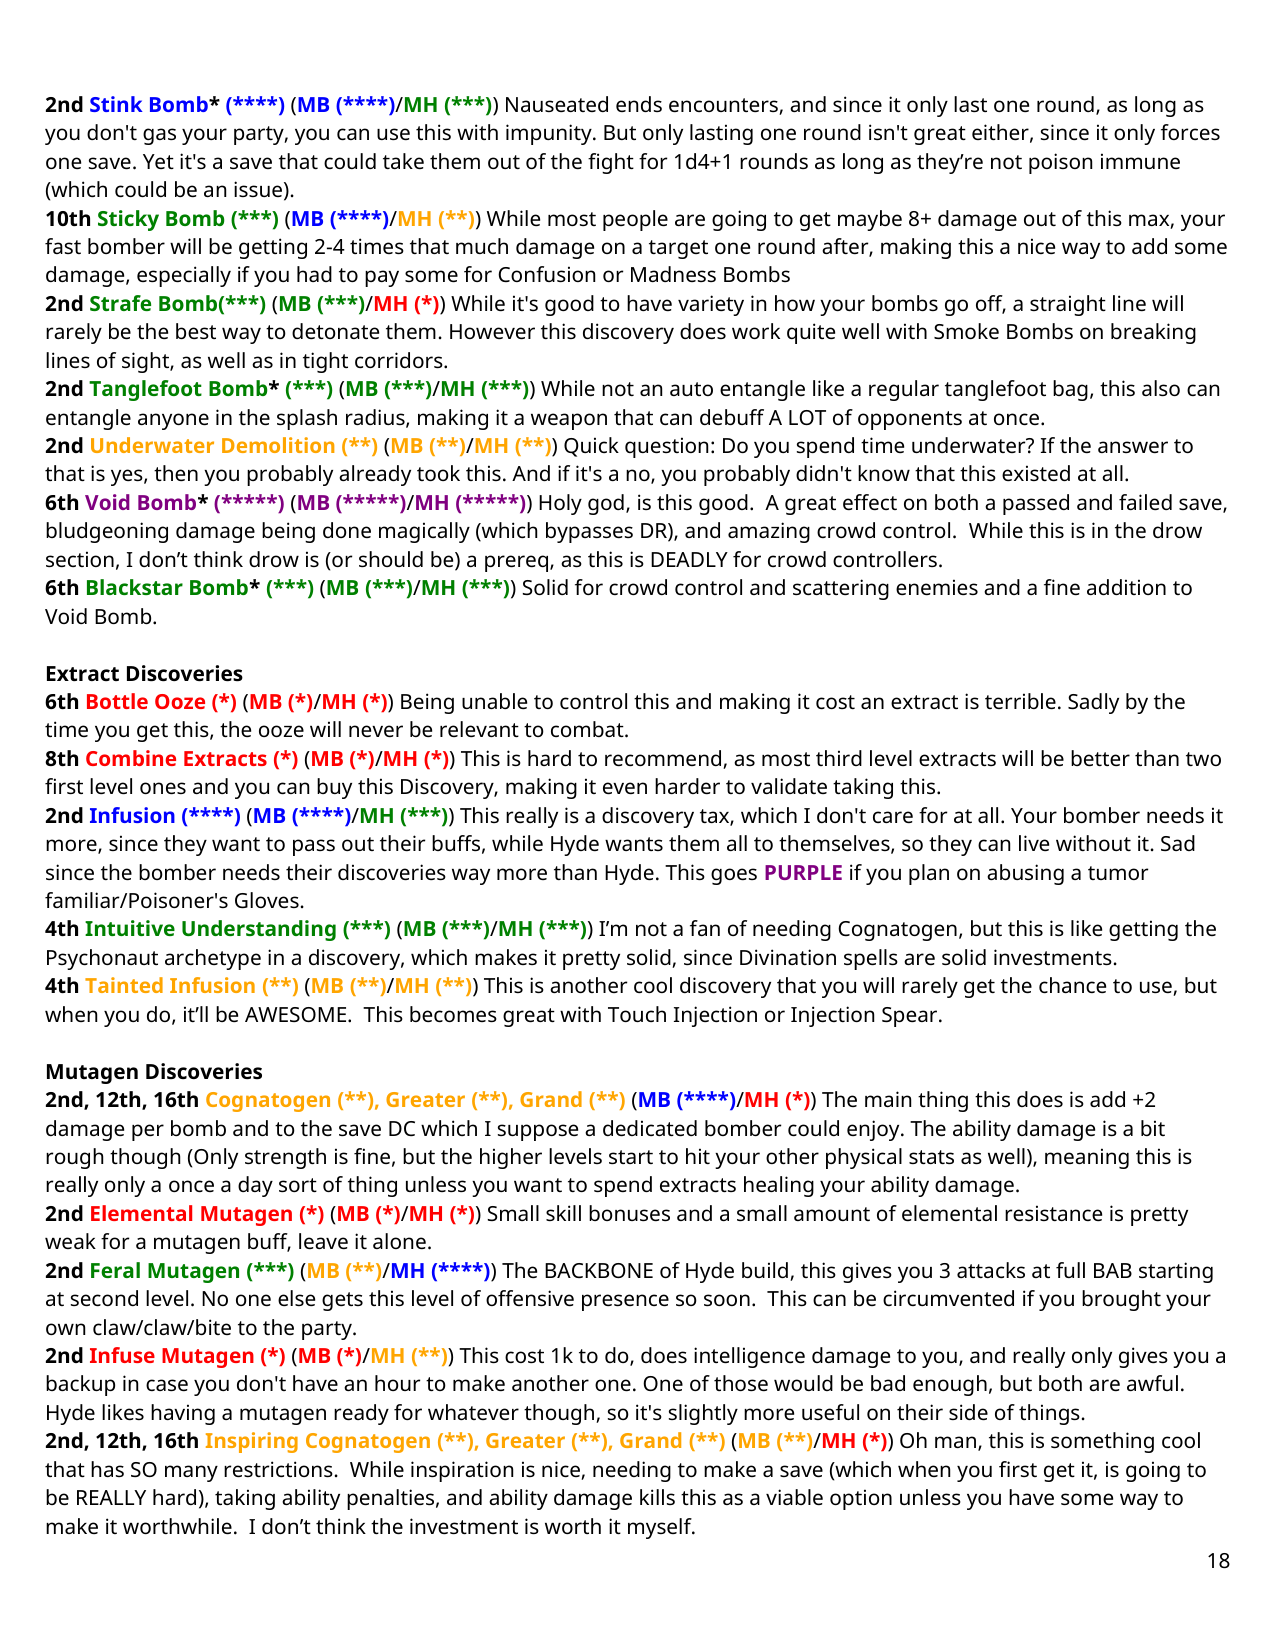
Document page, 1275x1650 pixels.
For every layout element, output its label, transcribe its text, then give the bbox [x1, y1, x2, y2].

text 2nd Elemental Mutagen (*) (MB (*)/MH (*)) Small skill bonuses and a small amount of elemental resistance is pretty weak for a mutagen buff, leave it alone. [45, 1199, 1230, 1256]
text 4th Tainted Infusion (**) (MB (**)/MH (**)) This is another cool discovery that you will rarely get the chance to use, but when you do, it’ll be AWESOME. This becomes great with Touch Injection or Injection Spear. [45, 971, 1230, 1028]
text 2nd Strafe Bomb(***) (MB (***)/MH (*)) While it's good to have variety in how your bombs go off, a straight line will rarely be the best way to detonate them. However this discovery does work quite well with Smoke Bombs on breaking lines of sight, as well as in tight corridors. [45, 289, 1230, 374]
text 2nd, 12th, 16th Cognatogen (**), Greater (**), Grand (**) (MB (****)/MH (*)) The main thing this does is add +2 damage per bomb and to the save DC which I suppose a dedicated bomber could enjoy. The ability damage is a bit rough though (Only strength is fine, but the higher levels start to hit your other physical stats as well), meaning this is really only a once a day sort of thing unless you want to spend extracts healing your ability damage. [45, 1085, 1230, 1199]
text 4th Intuitive Understanding (***) (MB (***)/MH (***)) I’m not a fan of needing Cognatogen, but this is like getting the Psychonaut archetype in a discovery, which makes it pretty solid, since Divination spells are solid investments. [45, 914, 1230, 971]
text 2nd Infuse Mutagen (*) (MB (*)/MH (**)) This cost 1k to do, does intelligence damage to you, and really only gives you a backup in case you don't have an hour to make another one. One of those would be bad enough, but both are awful. Hyde likes having a mutagen ready for whatever though, so it's slightly more useful on their side of things. [45, 1341, 1230, 1426]
text 2nd Underwater Demolition (**) (MB (**)/MH (**)) Quick question: Do you spend time underwater? If the answer to that is yes, then you probably already took this. And if it's a no, you probably didn't know that this existed at all. [45, 431, 1230, 488]
text 2nd Tanglefoot Bomb* (***) (MB (***)/MH (***)) While not an auto entangle like a regular tanglefoot bag, this also can entangle anyone in the splash radius, making it a weapon that can debuff A LOT of opponents at once. [45, 374, 1230, 431]
text 2nd Infusion (****) (MB (****)/MH (***)) This really is a discovery tax, which I don't care for at all. Your bomber needs it more, since they want to pass out their buffs, while Hyde wants them all to themselves, so they can live without it. Sad since the bomber needs their discoveries way more than Hyde. This goes PURPLE if you plan on abusing a tumor familiar/Poisoner's Gloves. [45, 801, 1230, 914]
text 8th Combine Extracts (*) (MB (*)/MH (*)) This is hard to recommend, as most third level extracts will be better than two first level ones and you can buy this Discovery, making it even harder to validate taking this. [45, 744, 1230, 801]
text 6th Void Bomb* (*****) (MB (*****)/MH (*****)) Holy god, is this good. A great effect on both a passed and failed save, bludgeoning damage being done magically (which bypasses DR), and amazing crowd control. While this is in the drow section, I don’t think drow is (or should be) a prereq, as this is DEADLY for crowd controllers. [45, 488, 1230, 573]
text 2nd Stink Bomb* (****) (MB (****)/MH (***)) Nauseated ends encounters, and since it only last one round, as long as you don't gas your party, you can use this with impunity. But only lasting one round isn't great either, since it only forces one save. Yet it's a save that could take them out of the fight for 1d4+1 rounds as long as they’re not poison immune (which could be an issue). [45, 90, 1230, 204]
text 2nd, 12th, 16th Inspiring Cognatogen (**), Greater (**), Grand (**) (MB (**)/MH (*)) Oh man, this is something cool that has SO many restrictions. While inspiration is nice, needing to make a save (which when you first get it, is going to be REALLY hard), taking ability penalties, and ability damage kills this as a viable option unless you have some way to make it worthwhile. I don’t think the investment is worth it myself. [45, 1426, 1230, 1540]
text 10th Sticky Bomb (***) (MB (****)/MH (**)) While most people are going to get maybe 8+ damage out of this max, your fast bomber will be getting 2-4 times that much damage on a target one round after, making this a nice way to add some damage, especially if you had to pay some for Confusion or Madness Bombs [45, 204, 1230, 289]
text 2nd Feral Mutagen (***) (MB (**)/MH (****)) The BACKBONE of Hyde build, this gives you 3 attacks at full BAB starting at second level. No one else gets this level of offensive presence so soon. This can be circumvented if you brought your own claw/claw/bite to the party. [45, 1256, 1230, 1341]
text Extract Discoveries [45, 659, 1230, 687]
text Mutagen Discoveries [45, 1057, 1230, 1085]
text 6th Bottle Ooze (*) (MB (*)/MH (*)) Being unable to control this and making it cost an extract is terrible. Sadly by the time you get this, the ooze will never be relevant to combat. [45, 687, 1230, 744]
text 6th Blackstar Bomb* (***) (MB (***)/MH (***)) Solid for crowd control and scattering enemies and a fine addition to Void Bomb. [45, 573, 1230, 630]
